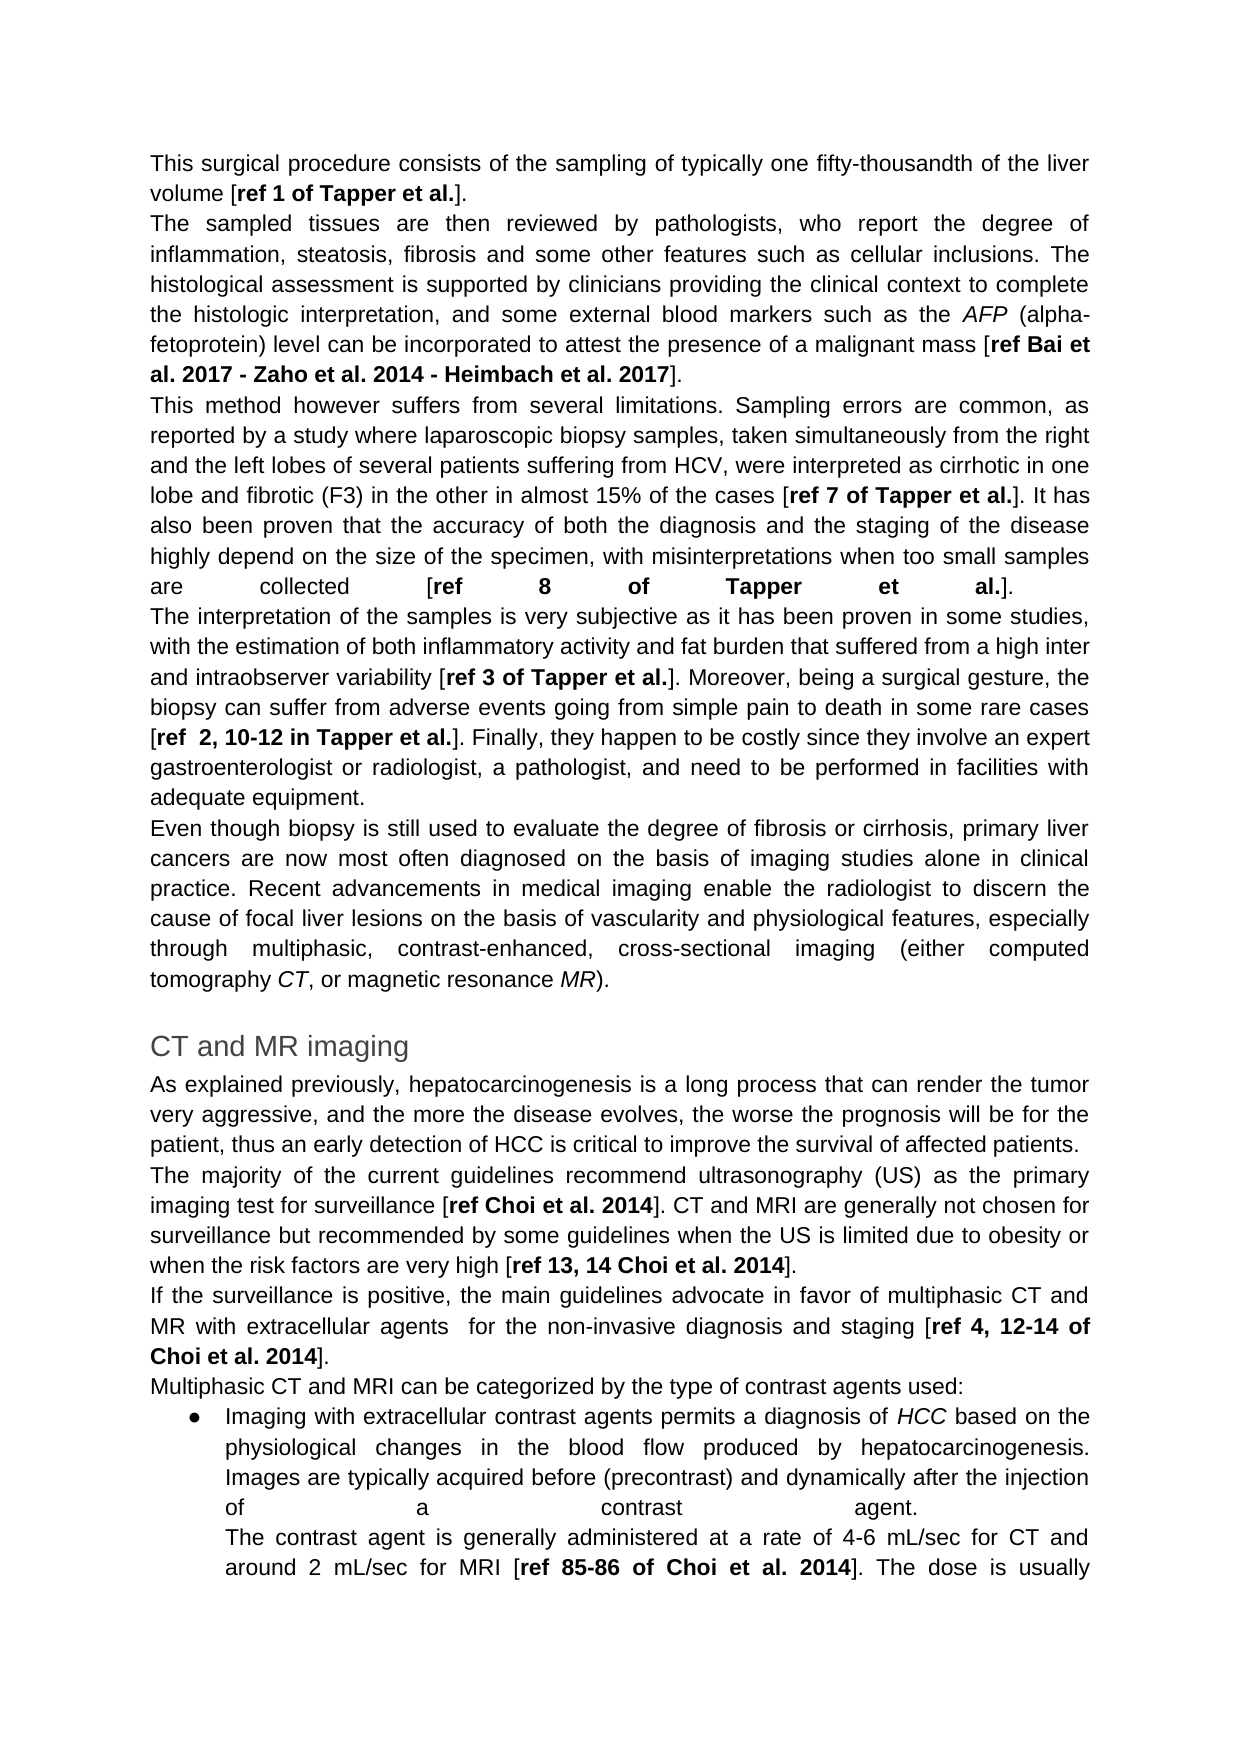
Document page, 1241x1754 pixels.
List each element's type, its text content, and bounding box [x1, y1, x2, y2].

text This method however suffers from several limitations. Sampling errors are common, as reported by a study where laparoscopic biopsy samples, taken simultaneously from the right and the left lobes of several patients suffering from HCV, were interpreted as cirrhotic in one lobe and fibrotic (F3) in the other in almost 15% of the cases [ref 7 of Tapper et al.]. It has also been proven that the accuracy of both the diagnosis and the staging of the disease highly depend on the size of the specimen, with misinterpretations when too small samples are collected [ref 8 of Tapper et al.]. The interpretation of the samples is very subjective as it has been proven in some studies, with the estimation of both inflammatory activity and fat burden that suffered from a high inter and intraobserver variability [ref 3 of Tapper et al.]. Moreover, being a surgical gesture, the biopsy can suffer from adverse events going from simple pain to death in some rare cases [ref 2, 10-12 in Tapper et al.]. Finally, they happen to be costly since they involve an expert gastroenterologist or radiologist, a pathologist, and need to be performed in facilities with adequate equipment. [150, 392, 1090, 811]
subtitle CT and MR imaging [150, 1029, 1090, 1063]
list Imaging with extracellular contrast agents permits a diagnosis of HCC based on the physiological changes in the blood flow produced by hepatocarcinogenesis. Images are typically acquired before (precontrast) and dynamically after the injection of a contrast agent. The contrast agent is generally administered at a rate of 4-6 mL/sec for CT and around 2 mL/sec for MRI [ref 85-86 of Choi et al. 2014]. The dose is usually [187, 1403, 1090, 1581]
text Even though biopsy is still used to evaluate the degree of fibrosis or cirrhosis, primary liver cancers are now most often diagnosed on the basis of imaging studies alone in clinical practice. Recent advancements in medical imaging enable the radiologist to discern the cause of focal liver lesions on the basis of vascularity and physiological features, especially through multiphasic, contrast-enhanced, cross-sectional imaging (either computed tomography CT, or magnetic resonance MR). [150, 814, 1090, 992]
text If the surveillance is positive, the main guidelines advocate in favor of multiphasic CT and MR with extracellular agents for the non-invasive diagnosis and staging [ref 4, 12-14 of Choi et al. 2014]. [150, 1282, 1090, 1369]
text Multiphasic CT and MRI can be categorized by the type of contrast agents used: [150, 1373, 1090, 1399]
text The majority of the current guidelines recommend ultrasonography (US) as the primary imaging test for surveillance [ref Choi et al. 2014]. CT and MRI are generally not chosen for surveillance but recommended by some guidelines when the US is limited due to obesity or when the risk factors are very high [ref 13, 14 Choi et al. 2014]. [150, 1162, 1090, 1279]
text As explained previously, hepatocarcinogenesis is a long process that can render the tumor very aggressive, and the more the disease evolves, the worse the prognosis will be for the patient, thus an early detection of HCC is critical to improve the survival of affected patients. [150, 1071, 1090, 1158]
text This surgical procedure consists of the sampling of typically one fifty-thousandth of the liver volume [ref 1 of Tapper et al.]. [150, 150, 1090, 207]
text The sampled tissues are then reviewed by pathologists, who report the degree of inflammation, steatosis, fibrosis and some other features such as cellular inclusions. The histological assessment is supported by clinicians providing the clinical context to complete the histologic interpretation, and some external blood markers such as the AFP (alpha-fetoprotein) level can be incorporated to attest the presence of a malignant mass [ref Bai et al. 2017 - Zaho et al. 2014 - Heimbach et al. 2017]. [150, 210, 1090, 388]
